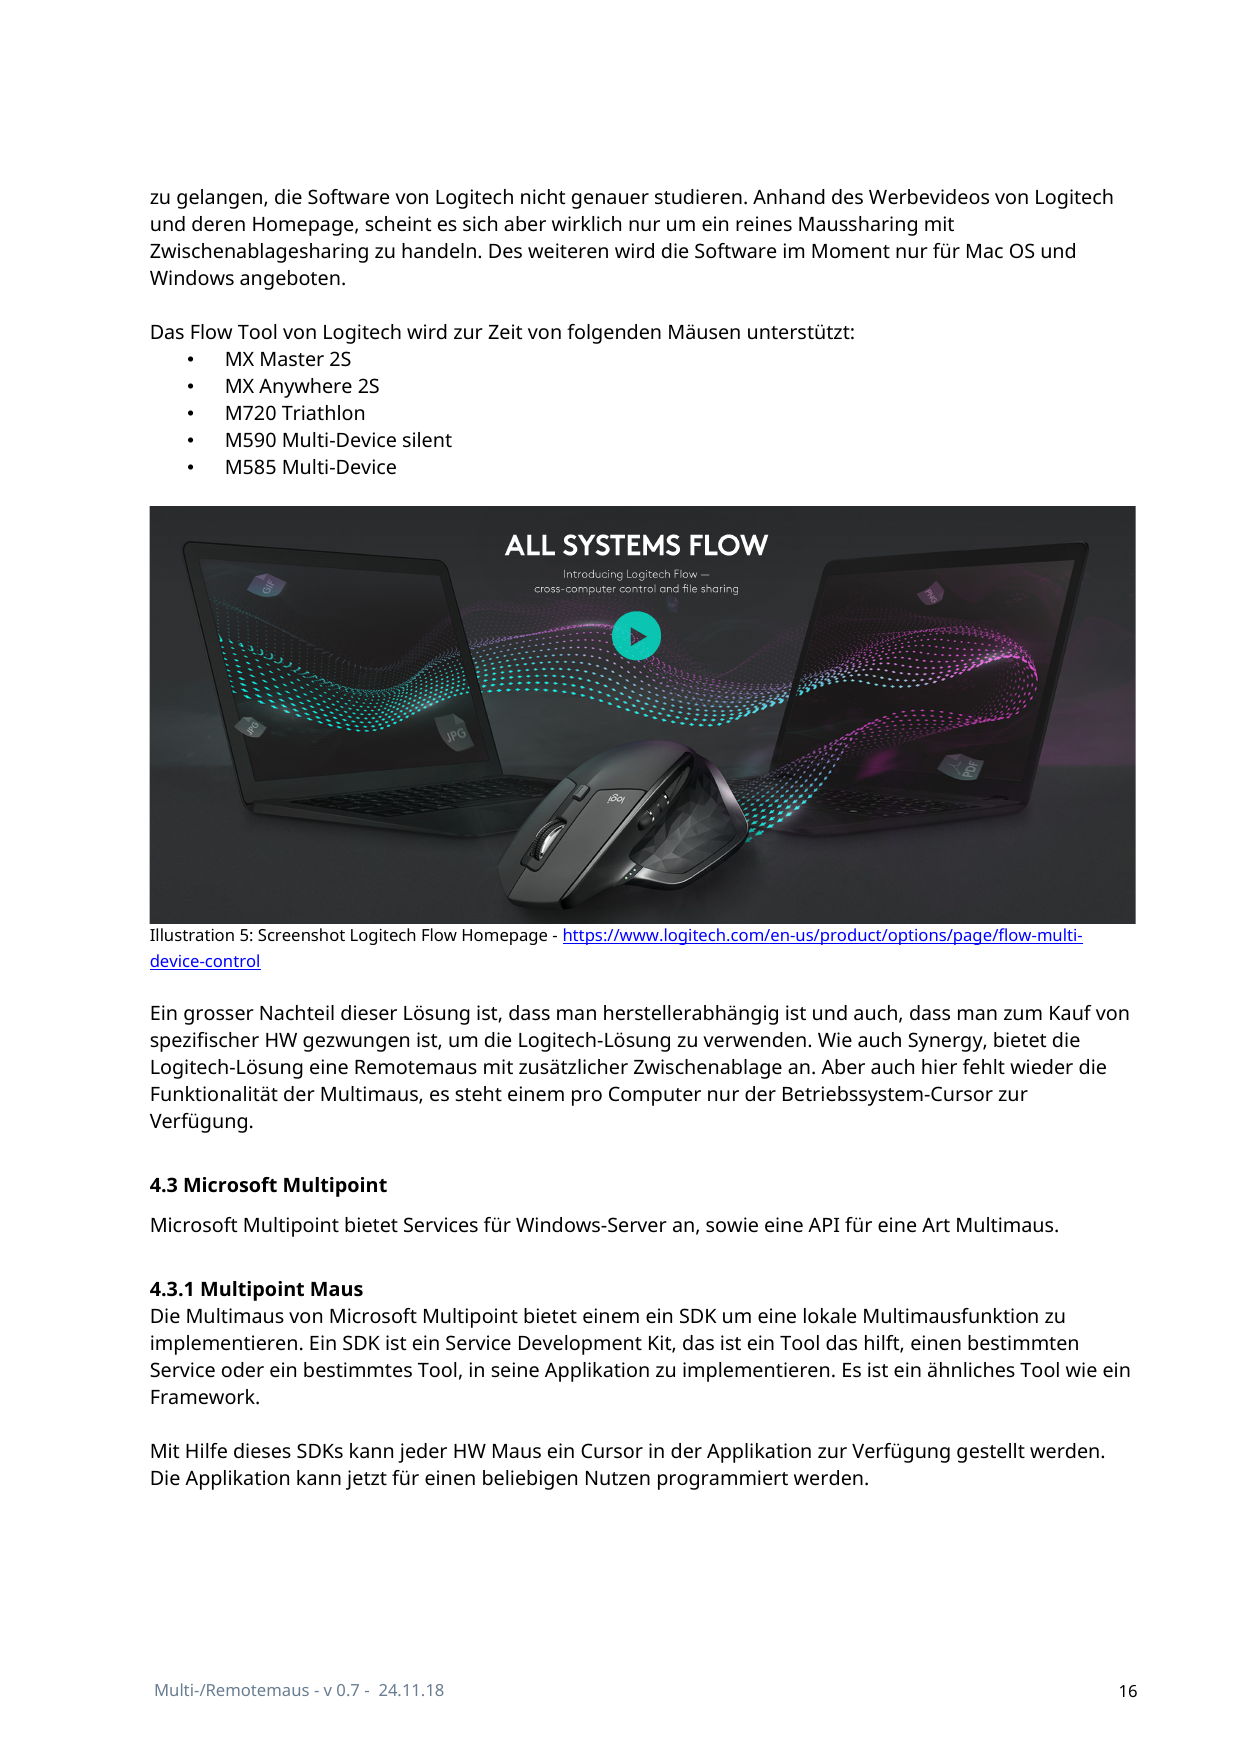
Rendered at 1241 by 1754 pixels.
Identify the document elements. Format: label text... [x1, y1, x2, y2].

list M590 Multi-Device silent [187, 426, 1136, 453]
text Illustration 5: Screenshot Logitech Flow Homepage - https://www.logitech.com/en-us/product/options/page/flow-multi-device-control [149, 924, 1136, 972]
list M720 Triathlon [187, 399, 1136, 426]
text Die Multimaus von Microsoft Multipoint bietet einem ein SDK um eine lokale Multimausfunktion zu implementieren. Ein SDK ist ein Service Development Kit, das ist ein Tool das hilft, einen bestimmten Service oder ein bestimmtes Tool, in seine Applikation zu implementieren. Es ist ein ähnliches Tool wie ein Framework. [149, 1302, 1136, 1410]
list MX Anywhere 2S [187, 372, 1136, 399]
text Die Applikation kann jetzt für einen beliebigen Nutzen programmiert werden. [149, 1464, 1136, 1491]
picture [149, 506, 1136, 924]
list M585 Multi-Device [187, 453, 1136, 480]
text Ein grosser Nachteil dieser Lösung ist, dass man herstellerabhängig ist und auch, dass man zum Kauf von spezifischer HW gezwungen ist, um die Logitech-Lösung zu verwenden. Wie auch Synergy, bietet die Logitech-Lösung eine Remotemaus mit zusätzlicher Zwischenablage an. Aber auch hier fehlt wieder die Funktionalität der Multimaus, es steht einem pro Computer nur der Betriebssystem-Cursor zur Verfügung. [149, 999, 1136, 1134]
text Microsoft Multipoint bietet Services für Windows-Server an, sowie eine API für eine Art Multimaus. [149, 1211, 1136, 1238]
text Mit Hilfe dieses SDKs kann jeder HW Maus ein Cursor in der Applikation zur Verfügung gestellt werden. [149, 1437, 1136, 1464]
subtitle Microsoft Multipoint [149, 1172, 1136, 1198]
text Das Flow Tool von Logitech wird zur Zeit von folgenden Mäusen unterstützt: [149, 318, 1136, 345]
subtitle Multipoint Maus [149, 1276, 1136, 1302]
text zu gelangen, die Software von Logitech nicht genauer studieren. Anhand des Werbevideos von Logitech und deren Homepage, scheint es sich aber wirklich nur um ein reines Maussharing mit Zwischenablagesharing zu handeln. Des weiteren wird die Software im Moment nur für Mac OS und Windows angeboten. [149, 183, 1136, 291]
list MX Master 2S [187, 345, 1136, 372]
